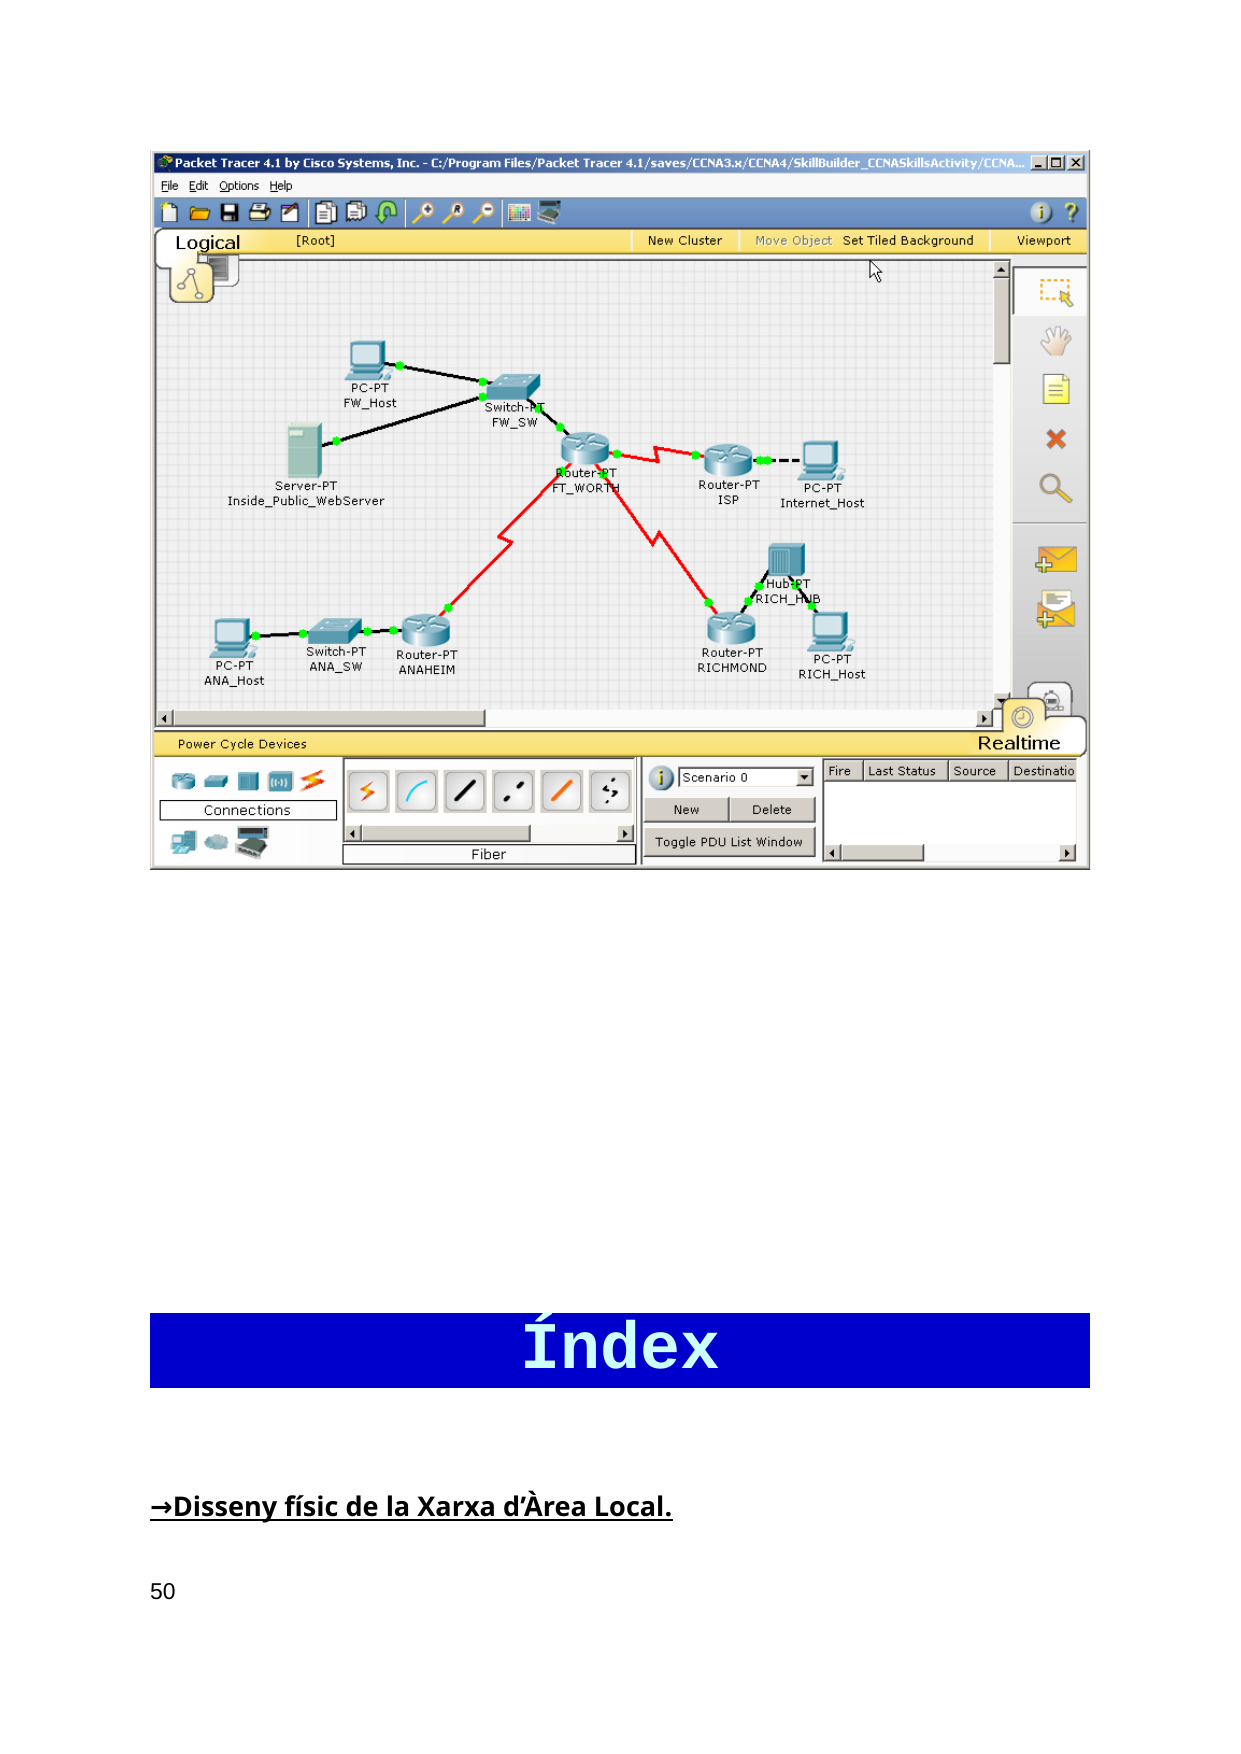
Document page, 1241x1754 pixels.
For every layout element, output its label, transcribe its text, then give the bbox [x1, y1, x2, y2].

text Índex [150, 1313, 1090, 1388]
picture [150, 150, 1091, 870]
text →Disseny físic de la Xarxa d’Àrea Local. [150, 1487, 1090, 1524]
